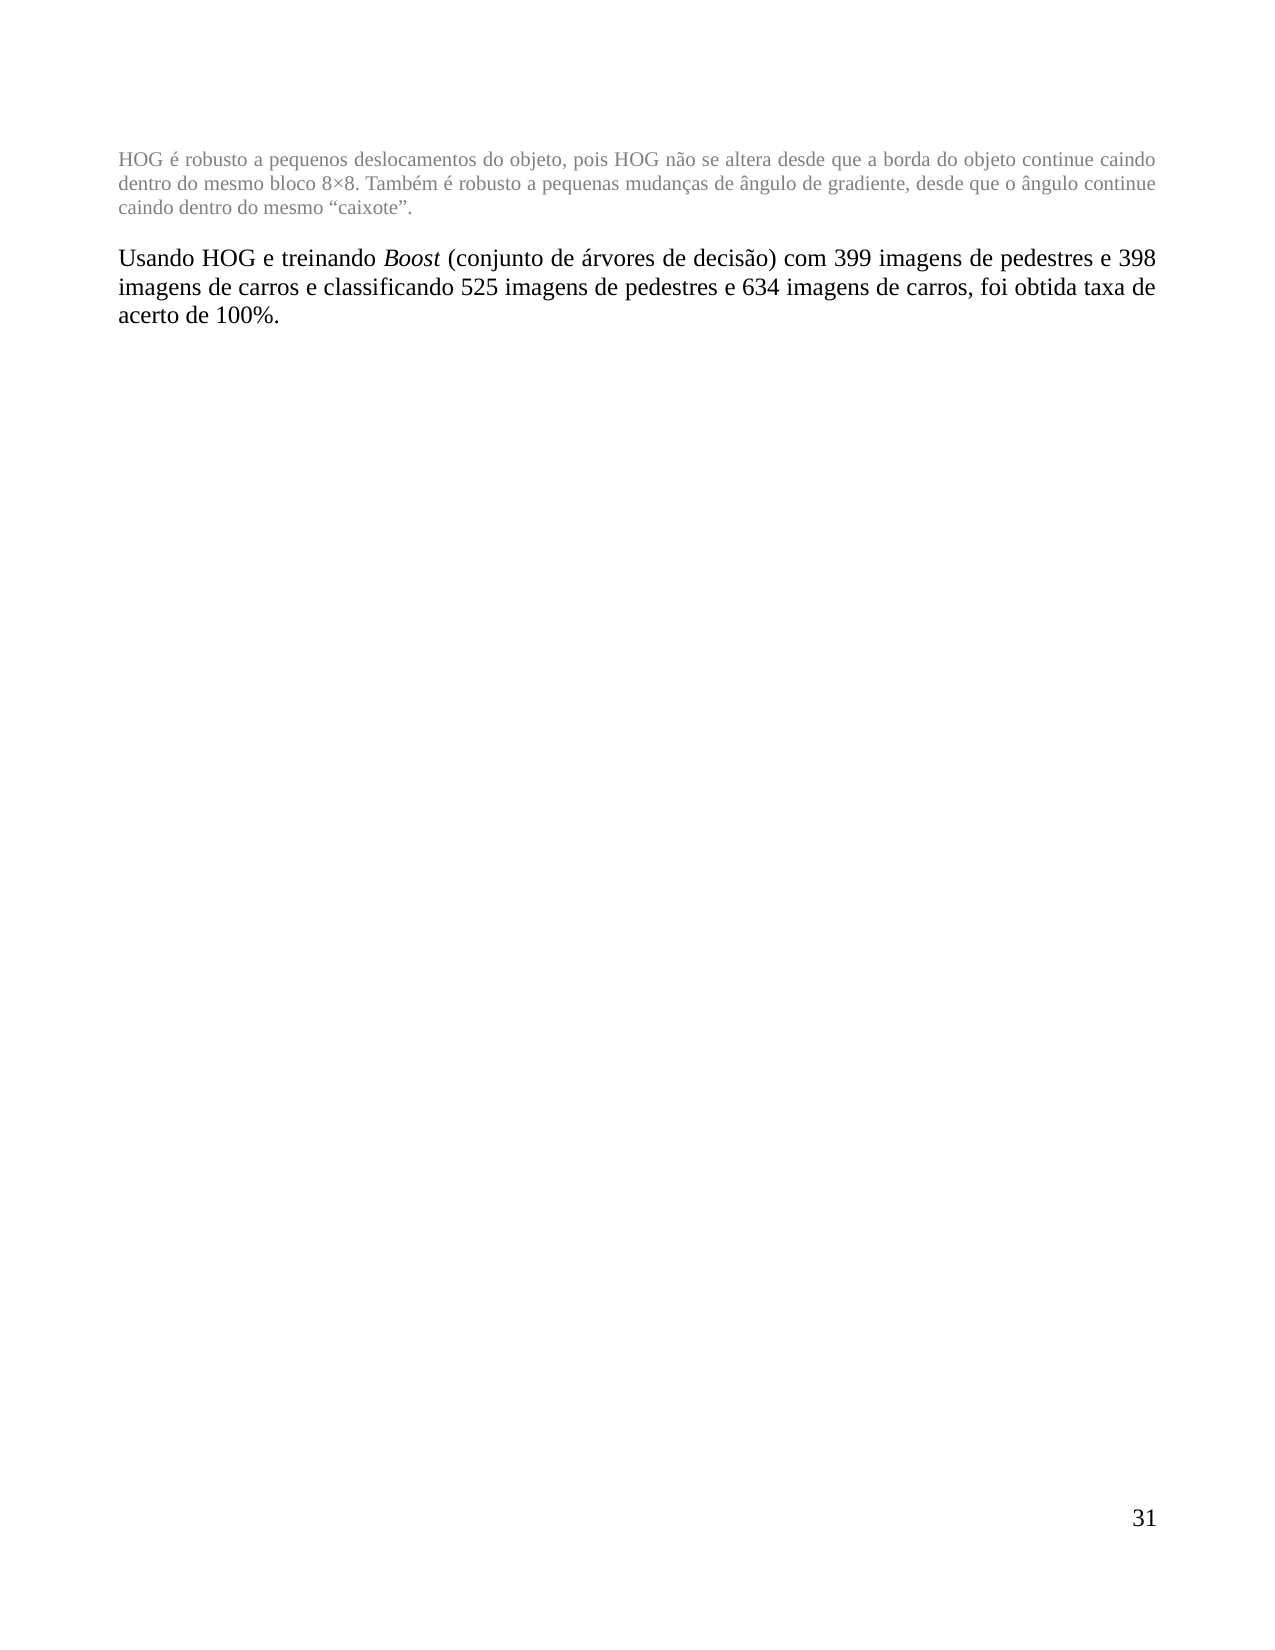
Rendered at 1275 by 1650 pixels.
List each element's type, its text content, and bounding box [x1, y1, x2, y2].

text HOG é robusto a pequenos deslocamentos do objeto, pois HOG não se altera desde que a borda do objeto continue caindo dentro do mesmo bloco 8×8. Também é robusto a pequenas mudanças de ângulo de gradiente, desde que o ângulo continue caindo dentro do mesmo “caixote”. [118, 147, 1157, 219]
text Usando HOG e treinando Boost (conjunto de árvores de decisão) com 399 imagens de pedestres e 398 imagens de carros e classificando 525 imagens de pedestres e 634 imagens de carros, foi obtida taxa de acerto de 100%. [118, 243, 1157, 329]
